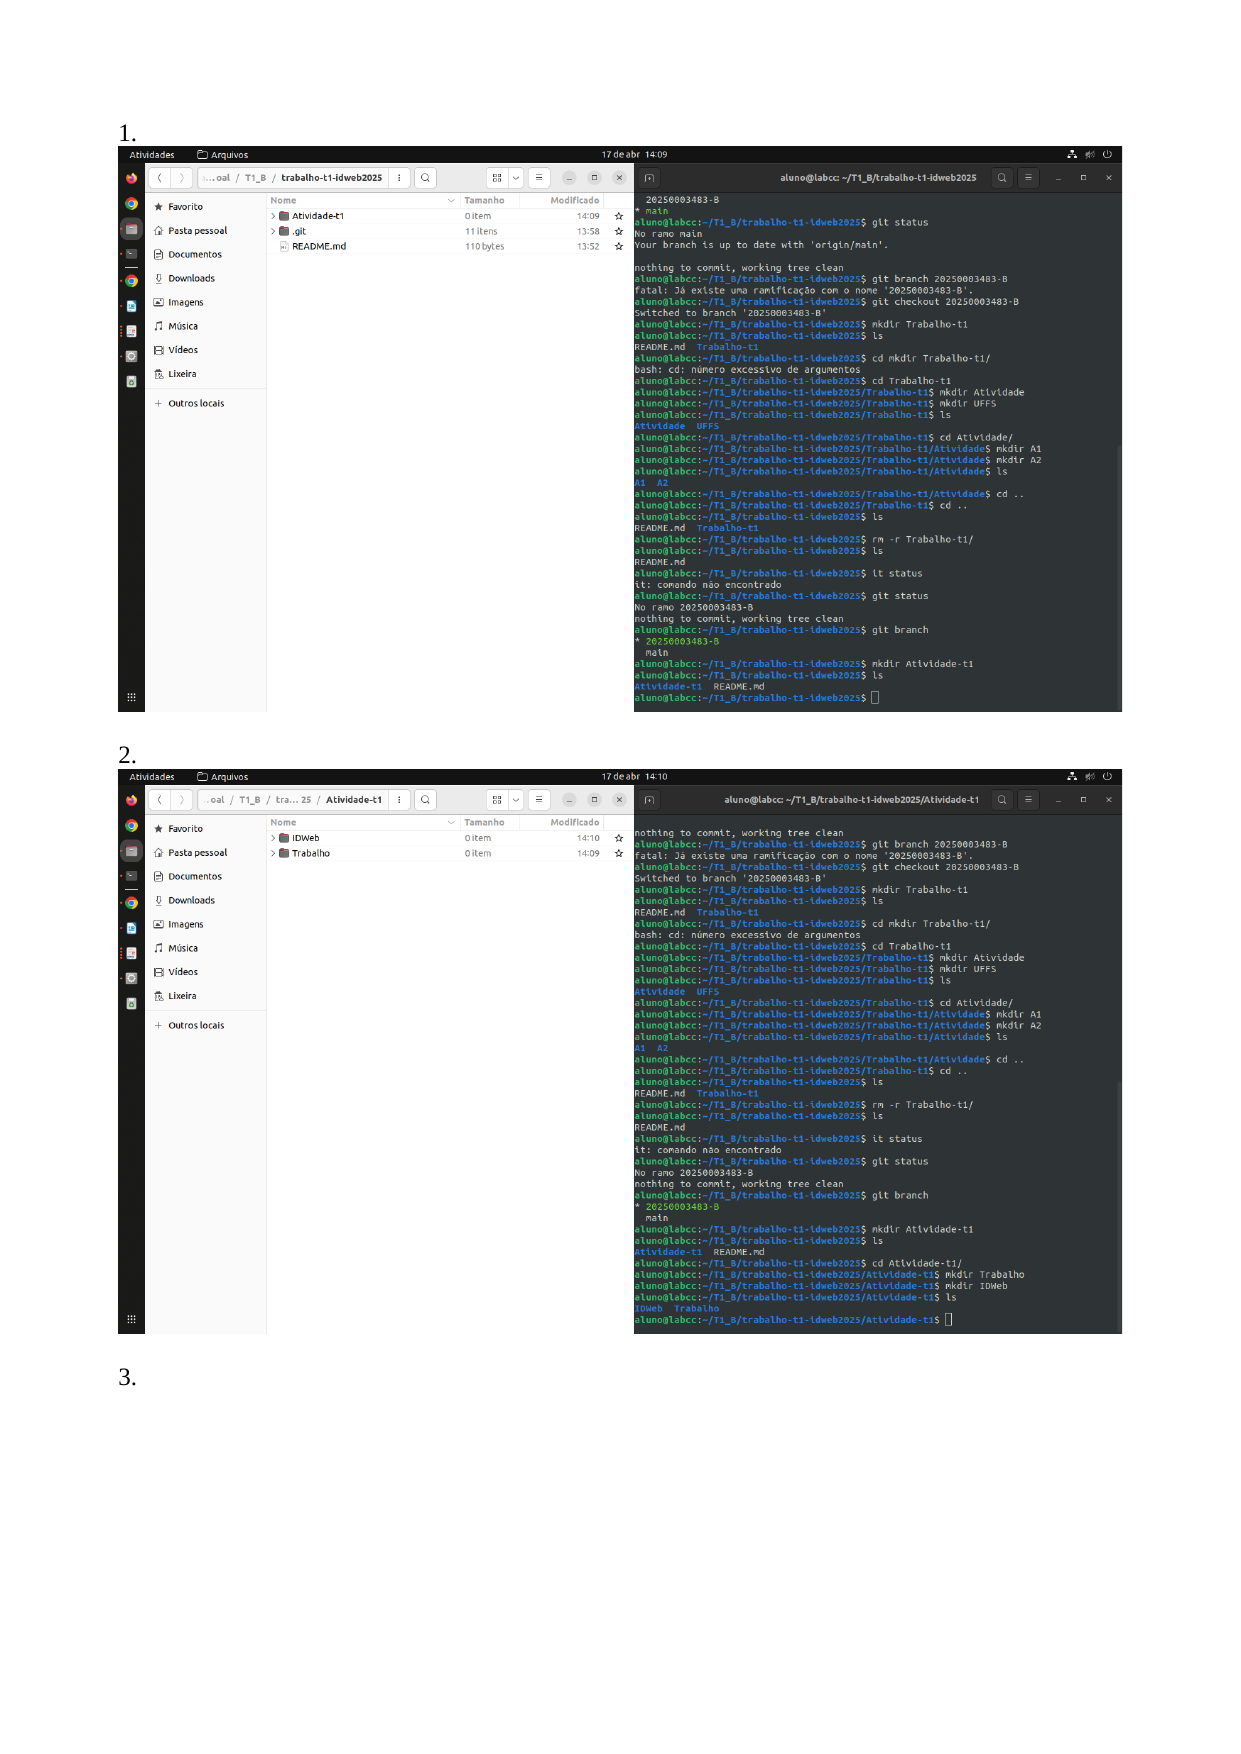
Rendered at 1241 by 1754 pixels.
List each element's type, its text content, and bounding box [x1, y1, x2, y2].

text 3. [118, 1362, 1122, 1391]
picture [118, 769, 1123, 1334]
text 1. [118, 118, 1122, 146]
text 2. [118, 740, 1122, 769]
picture [118, 146, 1123, 712]
